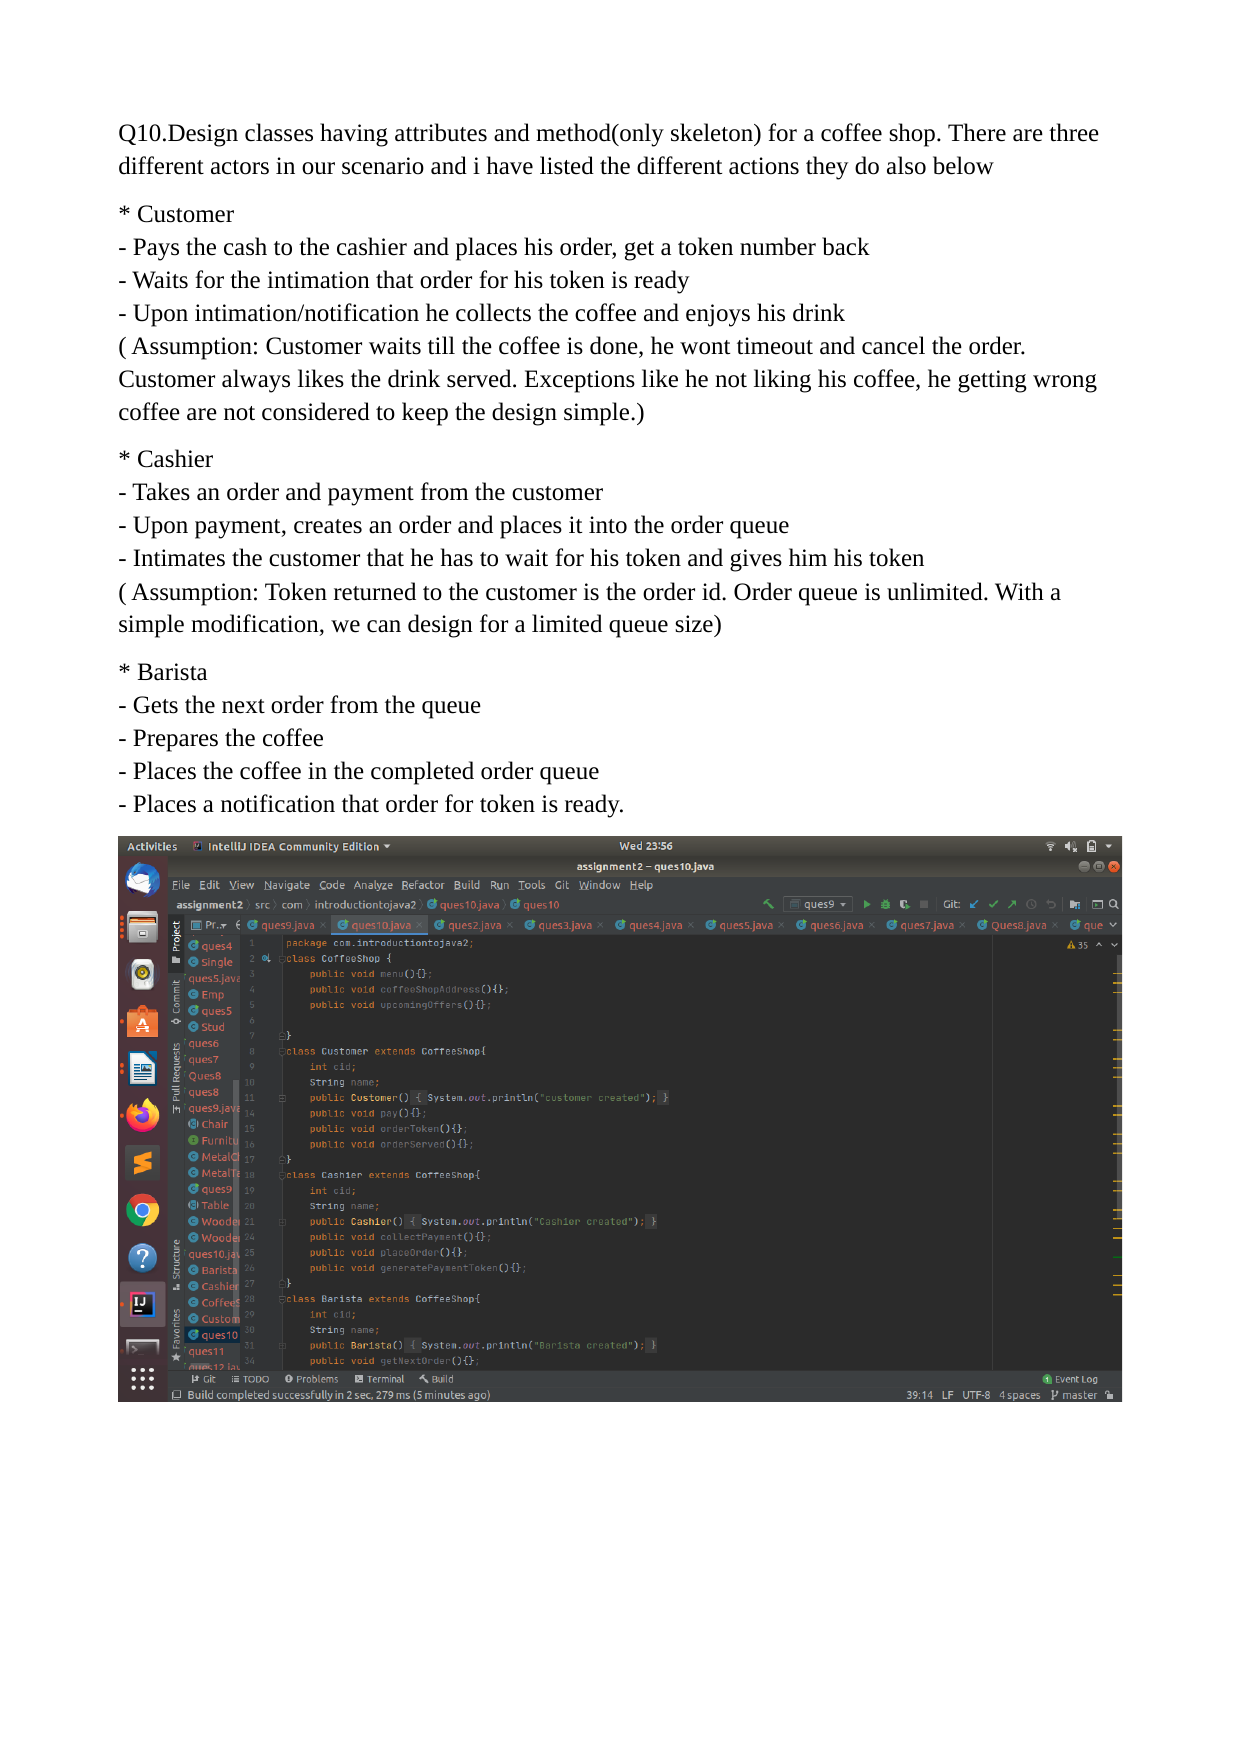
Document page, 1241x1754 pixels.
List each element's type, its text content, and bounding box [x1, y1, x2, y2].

text * Customer - Pays the cash to the cashier and places his order, get a token number back - Waits for the intimation that order for his token is ready - Upon intimation/notification he collects the coffee and enjoys his drink ( Assumption: Customer waits till the coffee is done, he wont timeout and cancel the order. Customer always likes the drink served. Exceptions like he not liking his coffee, he getting wrong coffee are not considered to keep the design simple.) [118, 199, 1122, 426]
text Q10.Design classes having attributes and method(only skeleton) for a coffee shop. There are three different actors in our scenario and i have listed the different actions they do also below [118, 118, 1122, 180]
text * Barista - Gets the next order from the queue - Prepares the coffee - Places the coffee in the completed order queue - Places a notification that order for token is ready. [118, 657, 1122, 818]
text * Cashier - Takes an order and payment from the customer - Upon payment, creates an order and places it into the order queue - Intimates the customer that he has to wait for his token and gives him his token ( Assumption: Token returned to the customer is the order id. Order queue is unlimited. With a simple modification, we can design for a limited queue size) [118, 444, 1122, 638]
picture [118, 836, 1123, 1402]
